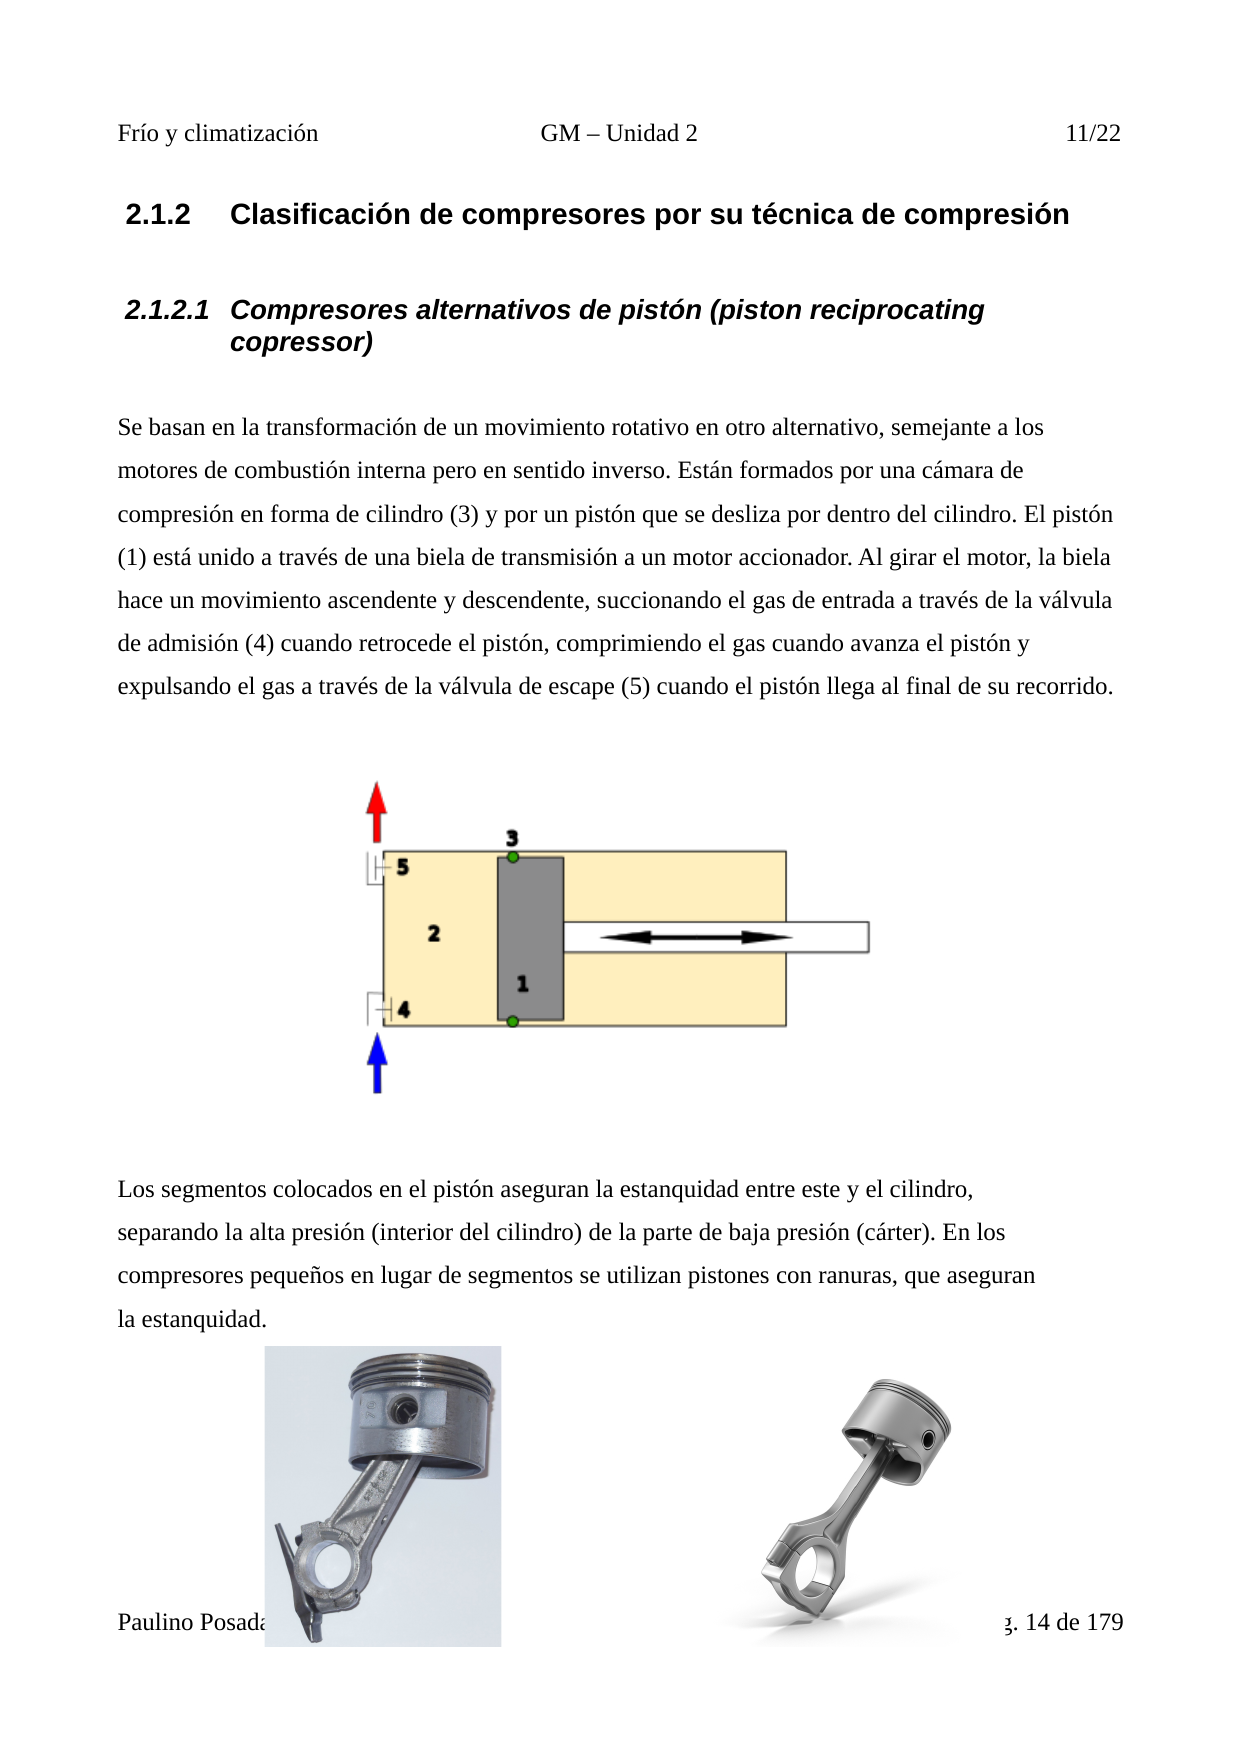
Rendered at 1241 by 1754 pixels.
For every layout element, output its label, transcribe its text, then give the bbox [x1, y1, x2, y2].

picture [361, 773, 878, 1103]
subtitle Compresores alternativos de pistón (piston reciprocating copressor) [117, 293, 1123, 357]
text Se basan en la transformación de un movimiento rotativo en otro alternativo, semejante a los motores de combustión interna pero en sentido inverso. Están formados por una cámara de compresión en forma de cilindro (3) y por un pistón que se desliza por dentro del cilindro. El pistón (1) está unido a través de una biela de transmisión a un motor accionador. Al girar el motor, la biela hace un movimiento ascendente y descendente, succionando el gas de entrada a través de la válvula de admisión (4) cuando retrocede el pistón, comprimiendo el gas cuando avanza el pistón y expulsando el gas a través de la válvula de escape (5) cuando el pistón llega al final de su recorrido. [117, 412, 1123, 700]
text separando la alta presión (interior del cilindro) de la parte de baja presión (cárter). En los [117, 1217, 1123, 1246]
text compresores pequeños en lugar de segmentos se utilizan pistones con ranuras, que aseguran [117, 1261, 1123, 1289]
picture [705, 1346, 1006, 1647]
text la estanquidad. [117, 1304, 1123, 1332]
text Los segmentos colocados en el pistón aseguran la estanquidad entre este y el cilindro, [117, 1174, 1123, 1203]
picture [264, 1346, 502, 1647]
subtitle Clasificación de compresores por su técnica de compresión [117, 197, 1123, 231]
